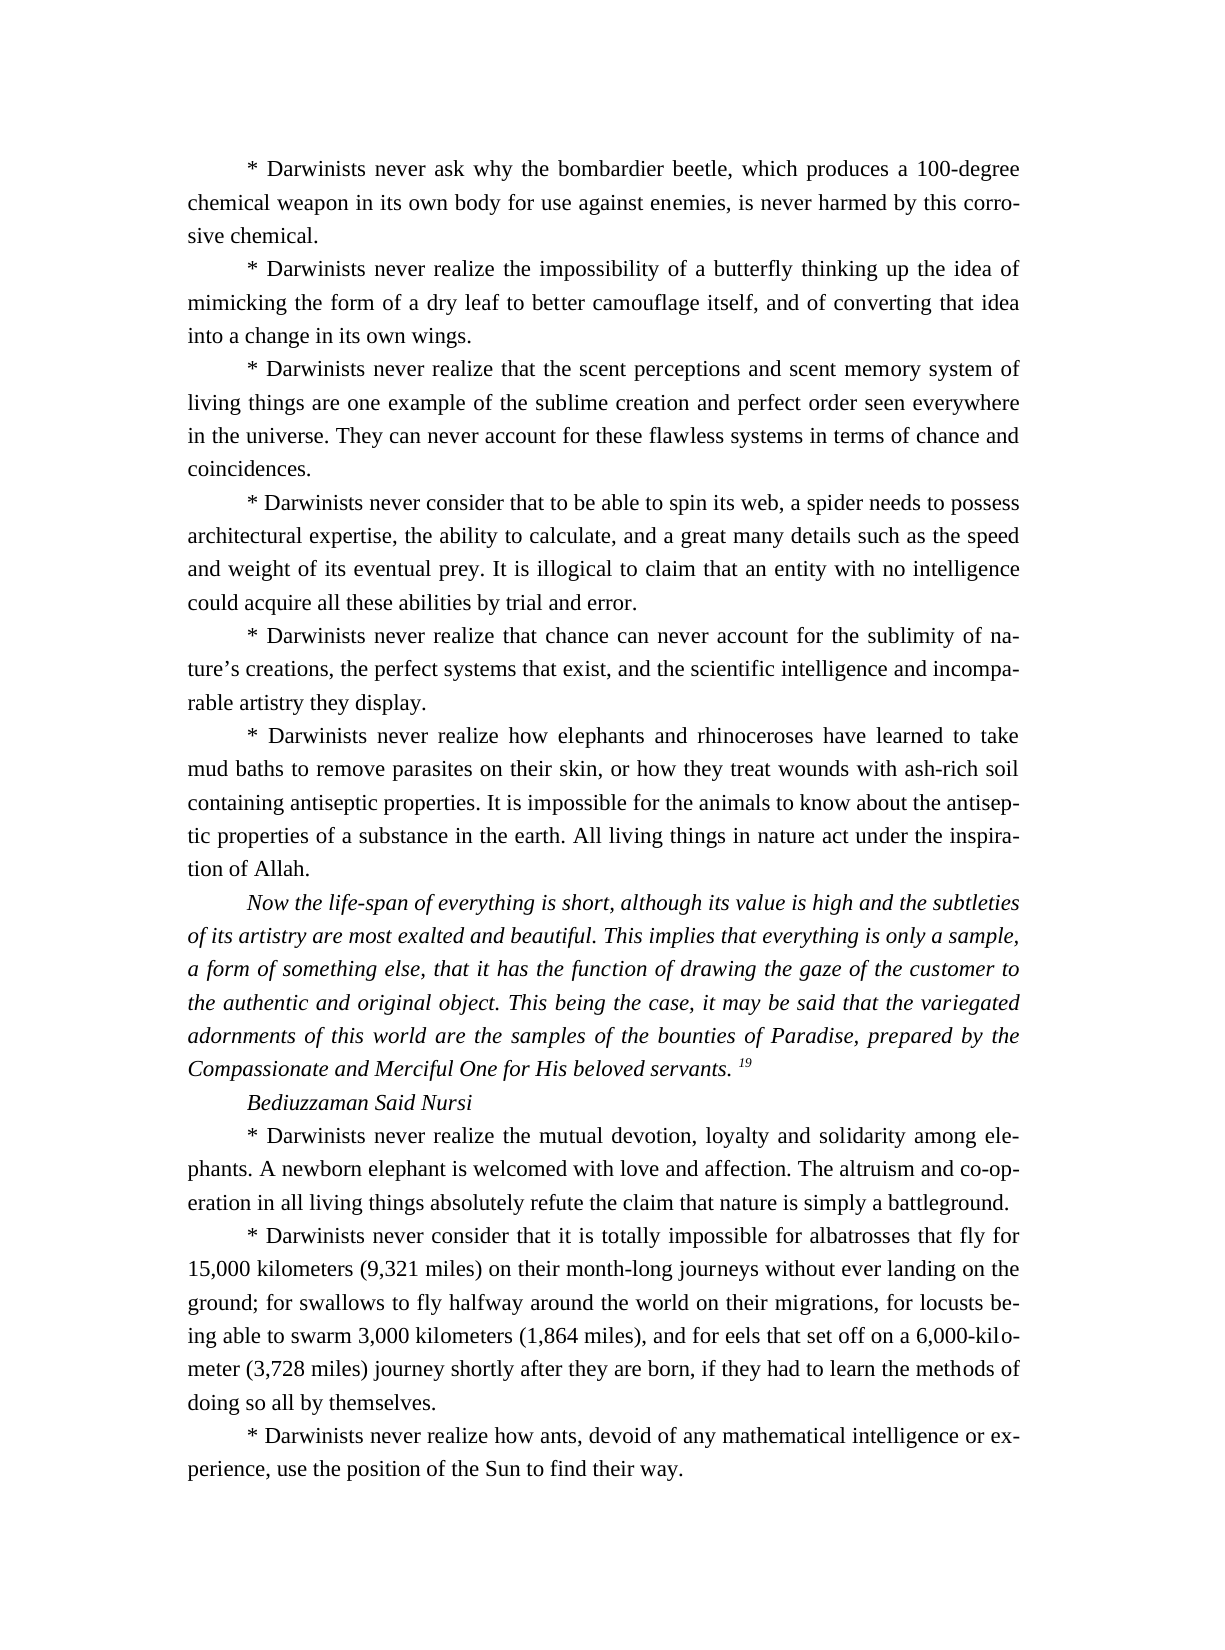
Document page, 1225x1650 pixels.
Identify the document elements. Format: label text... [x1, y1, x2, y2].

text * Darwinists nev­er re­al­ize how ants, de­void of any math­e­mat­i­cal in­tel­li­gence or ex­pe­ri­ence, use the po­si­tion of the Sun to find their way. [187, 1417, 1020, 1483]
text * Darwinists nev­er re­al­ize how el­e­phants and rhi­noc­e­ros­es have learned to take mud baths to re­move par­a­sites on their skin, or how they treat wounds with ash-rich soil con­tain­ing an­ti­sep­tic prop­er­ties. It is im­pos­si­ble for the an­i­mals to know about the an­ti­sep­tic prop­er­ties of a sub­stance in the earth. All liv­ing things in na­ture act un­der the in­spi­ra­tion of Allah. [187, 717, 1020, 883]
text * Darwinists nev­er con­sid­er that to be able to spin its web, a spi­der needs to pos­sess ar­chi­tec­tur­al ex­pert­ise, the abil­i­ty to cal­cu­late, and a great many de­tails such as the speed and weight of its even­tu­al prey. It is il­log­i­cal to claim that an en­ti­ty with no in­tel­li­gence could ac­quire all these abil­i­ties by tri­al and er­ror. [187, 483, 1020, 617]
text Be­di­uz­za­man Sa­id Nur­si [187, 1083, 1020, 1117]
text * Darwinists nev­er ask why the bom­bar­dier bee­tle, which pro­du­ces a 100-de­gree chem­i­cal weap­on in its own body for use against en­e­mies, is nev­er harmed by this cor­ro­sive chem­i­cal. [187, 150, 1020, 250]
text * Darwinists nev­er re­al­ize the im­pos­si­bil­i­ty of a but­ter­fly think­ing up the idea of mim­ick­ing the form of a dry leaf to bet­ter cam­ou­flage it­self, and of con­vert­ing that idea in­to a change in its own wings. [187, 250, 1020, 350]
text * Darwinists nev­er re­al­ize the mu­tu­al de­vo­tion, loy­al­ty and sol­i­dar­i­ty among el­e­phants. A new­born el­e­phant is wel­comed with love and af­fec­tion. The al­tru­ism and co-op­er­a­tion in all liv­ing things ab­so­lute­ly re­fute the claim that na­ture is sim­ply a bat­tle­ground. [187, 1117, 1020, 1217]
text * Darwinists nev­er con­sid­er that it is to­tal­ly im­pos­si­ble for al­ba­tross­es that fly for 15,000 kil­o­me­ters (9,321 miles) on their month-long jour­neys with­out ev­er land­ing on the ground; for swal­lows to fly half­way around the world on their mi­gra­tions, for lo­custs be­ing able to swarm 3,000 kil­o­me­ters (1,864 miles), and for eels that set off on a 6,000-kil­o­me­ter (3,728 miles) jour­ney short­ly aft­er they are born, if they had to learn the meth­ods of do­ing so all by them­selves. [187, 1217, 1020, 1417]
text * Darwinists nev­er re­al­ize that chance can nev­er ac­count for the sub­lim­i­ty of na­ture’s cre­a­tions, the per­fect sys­tems that ex­ist, and the sci­en­tif­ic in­tel­li­gence and in­com­pa­ra­ble art­ist­ry they dis­play. [187, 617, 1020, 717]
text Now the life-span of ev­ery­thing is short, al­though its val­ue is high and the sub­tle­ties of its art­ist­ry are most ex­alt­ed and beau­ti­ful. This im­plies that ev­ery­thing is on­ly a sam­ple, a form of some­thing else, that it has the func­tion of draw­ing the gaze of the cus­tom­er to the au­then­tic and orig­i­nal ob­ject. This be­ing the case, it may be said that the var­i­e­gat­ed adorn­ments of this world are the sam­ples of the boun­ties of Paradise, pre­pared by the Compassionate and Merciful One for His be­lov­ed ser­vants. 19 [187, 883, 1020, 1083]
text * Darwinists nev­er re­al­ize that the scent per­cep­tions and scent mem­o­ry sys­tem of liv­ing things are one ex­am­ple of the sub­lime cre­a­tion and per­fect or­der seen ev­ery­where in the uni­verse. They can nev­er ac­count for these flaw­less sys­tems in terms of chance and co­in­ci­den­ces. [187, 350, 1020, 483]
